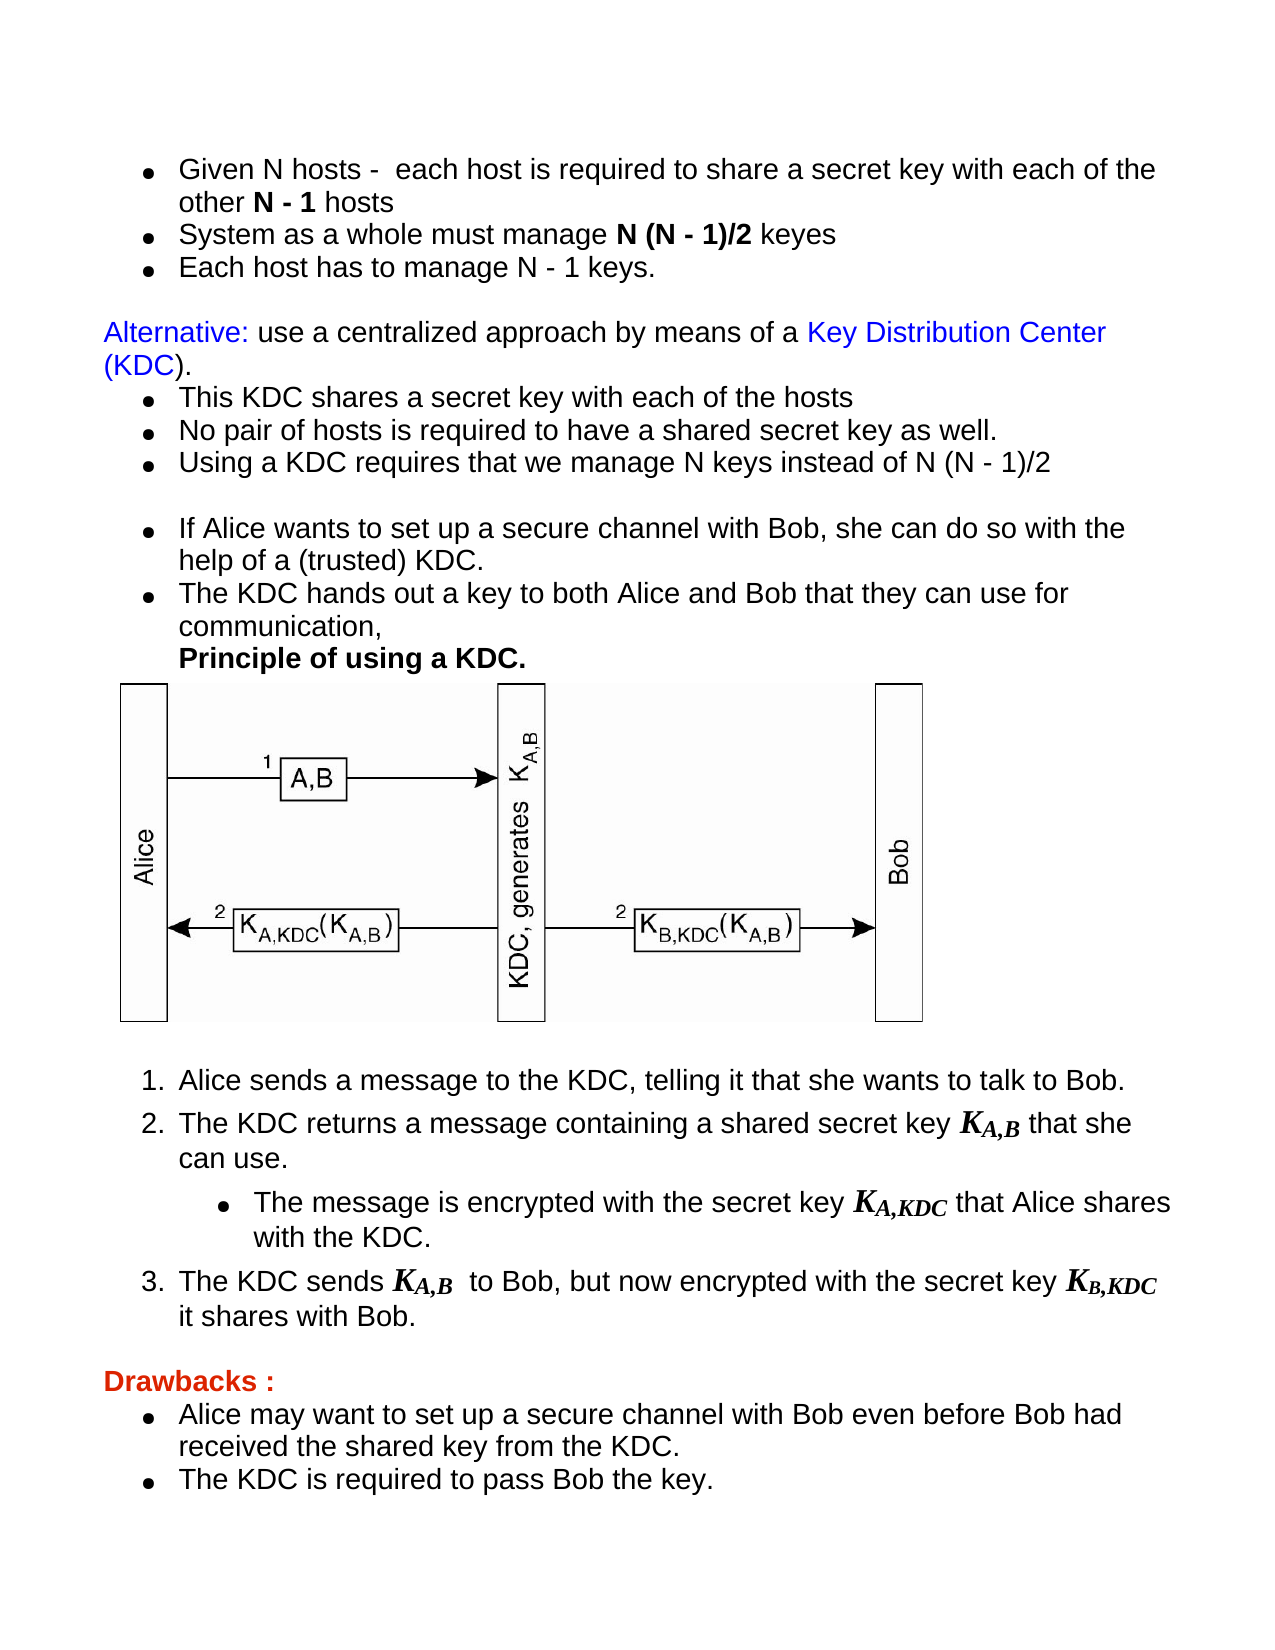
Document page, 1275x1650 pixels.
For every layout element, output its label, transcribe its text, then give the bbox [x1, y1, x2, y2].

list System as a whole must manage N (N - 1)/2 keyes [141, 218, 1172, 251]
list Each host has to manage N - 1 keys. [141, 251, 1172, 283]
list The message is encrypted with the secret key KA,KDC that Alice shares with the KDC. [216, 1175, 1172, 1254]
list The KDC returns a message containing a shared secret key KA,B that she can use. [141, 1096, 1172, 1175]
list The KDC is required to pass Bob the key. [141, 1463, 1172, 1496]
list The KDC hands out a key to both Alice and Bob that they can use for communication, [141, 577, 1172, 642]
list This KDC shares a secret key with each of the hosts [141, 381, 1172, 414]
list If Alice wants to set up a secure channel with Bob, she can do so with the help of a (trusted) KDC. [141, 512, 1172, 577]
text Principle of using a KDC. [178, 642, 1172, 675]
list The KDC sends KA,B to Bob, but now encrypted with the secret key KB,KDC it shares with Bob. [141, 1254, 1172, 1332]
list Given N hosts - each host is required to share a secret key with each of the other N - 1 hosts [141, 153, 1172, 218]
list No pair of hosts is required to have a shared secret key as well. [141, 414, 1172, 446]
list Using a KDC requires that we manage N keys instead of N (N - 1)/2 [141, 446, 1172, 479]
text Alternative: use a centralized approach by means of a Key Distribution Center (KDC). [103, 316, 1172, 381]
list Alice sends a message to the KDC, telling it that she wants to talk to Bob. [141, 1064, 1172, 1096]
list Alice may want to set up a secure channel with Bob even before Bob had received the shared key from the KDC. [141, 1398, 1172, 1463]
picture [120, 683, 923, 1022]
text Drawbacks : [103, 1365, 1172, 1398]
